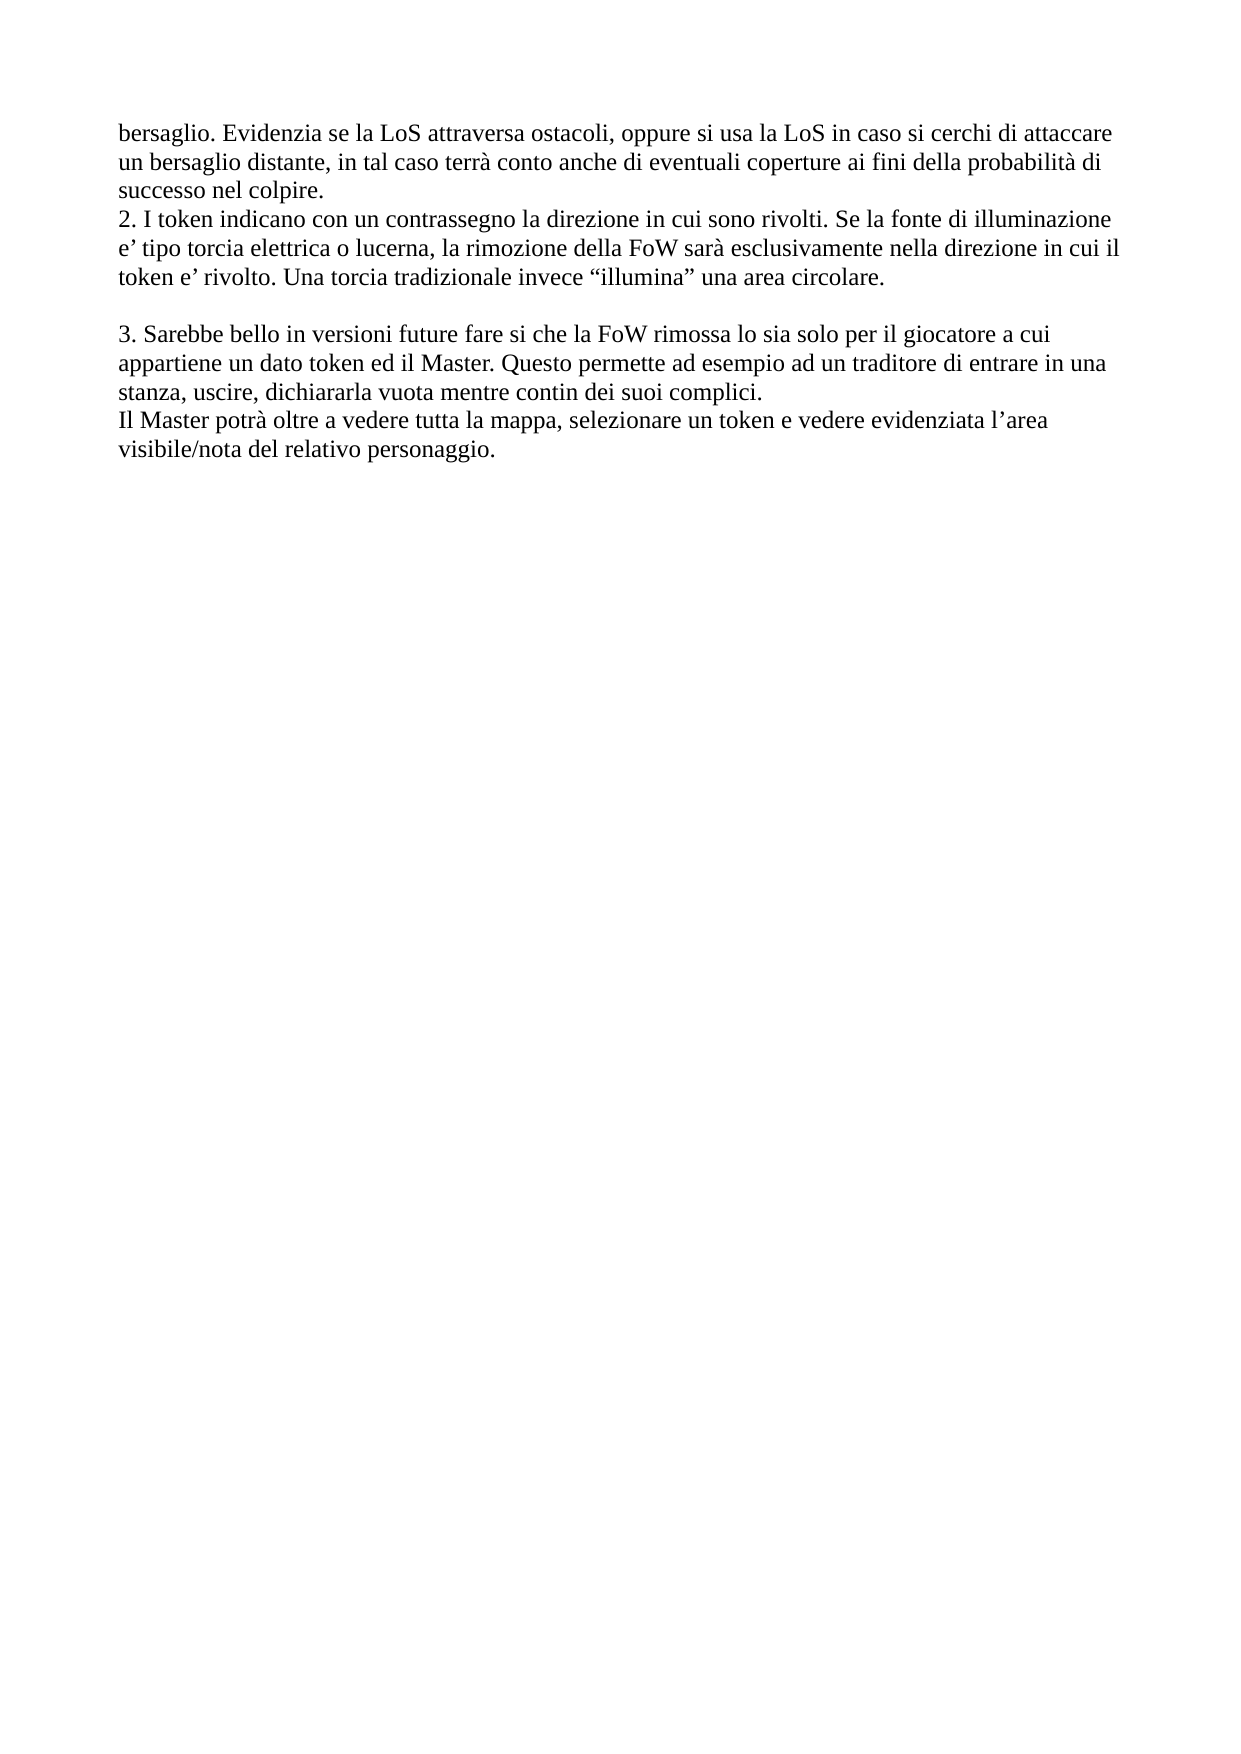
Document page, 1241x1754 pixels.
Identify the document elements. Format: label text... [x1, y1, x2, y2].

text 3. Sarebbe bello in versioni future fare si che la FoW rimossa lo sia solo per il giocatore a cui appartiene un dato token ed il Master. Questo permette ad esempio ad un traditore di entrare in una stanza, uscire, dichiararla vuota mentre contin dei suoi complici. [118, 319, 1122, 406]
text Il Master potrà oltre a vedere tutta la mappa, selezionare un token e vedere evidenziata l’area visibile/nota del relativo personaggio. [118, 406, 1122, 463]
text bersaglio. Evidenzia se la LoS attraversa ostacoli, oppure si usa la LoS in caso si cerchi di attaccare un bersaglio distante, in tal caso terrà conto anche di eventuali coperture ai fini della probabilità di successo nel colpire. [118, 118, 1122, 204]
text 2. I token indicano con un contrassegno la direzione in cui sono rivolti. Se la fonte di illuminazione e’ tipo torcia elettrica o lucerna, la rimozione della FoW sarà esclusivamente nella direzione in cui il token e’ rivolto. Una torcia tradizionale invece “illumina” una area circolare. [118, 204, 1122, 291]
